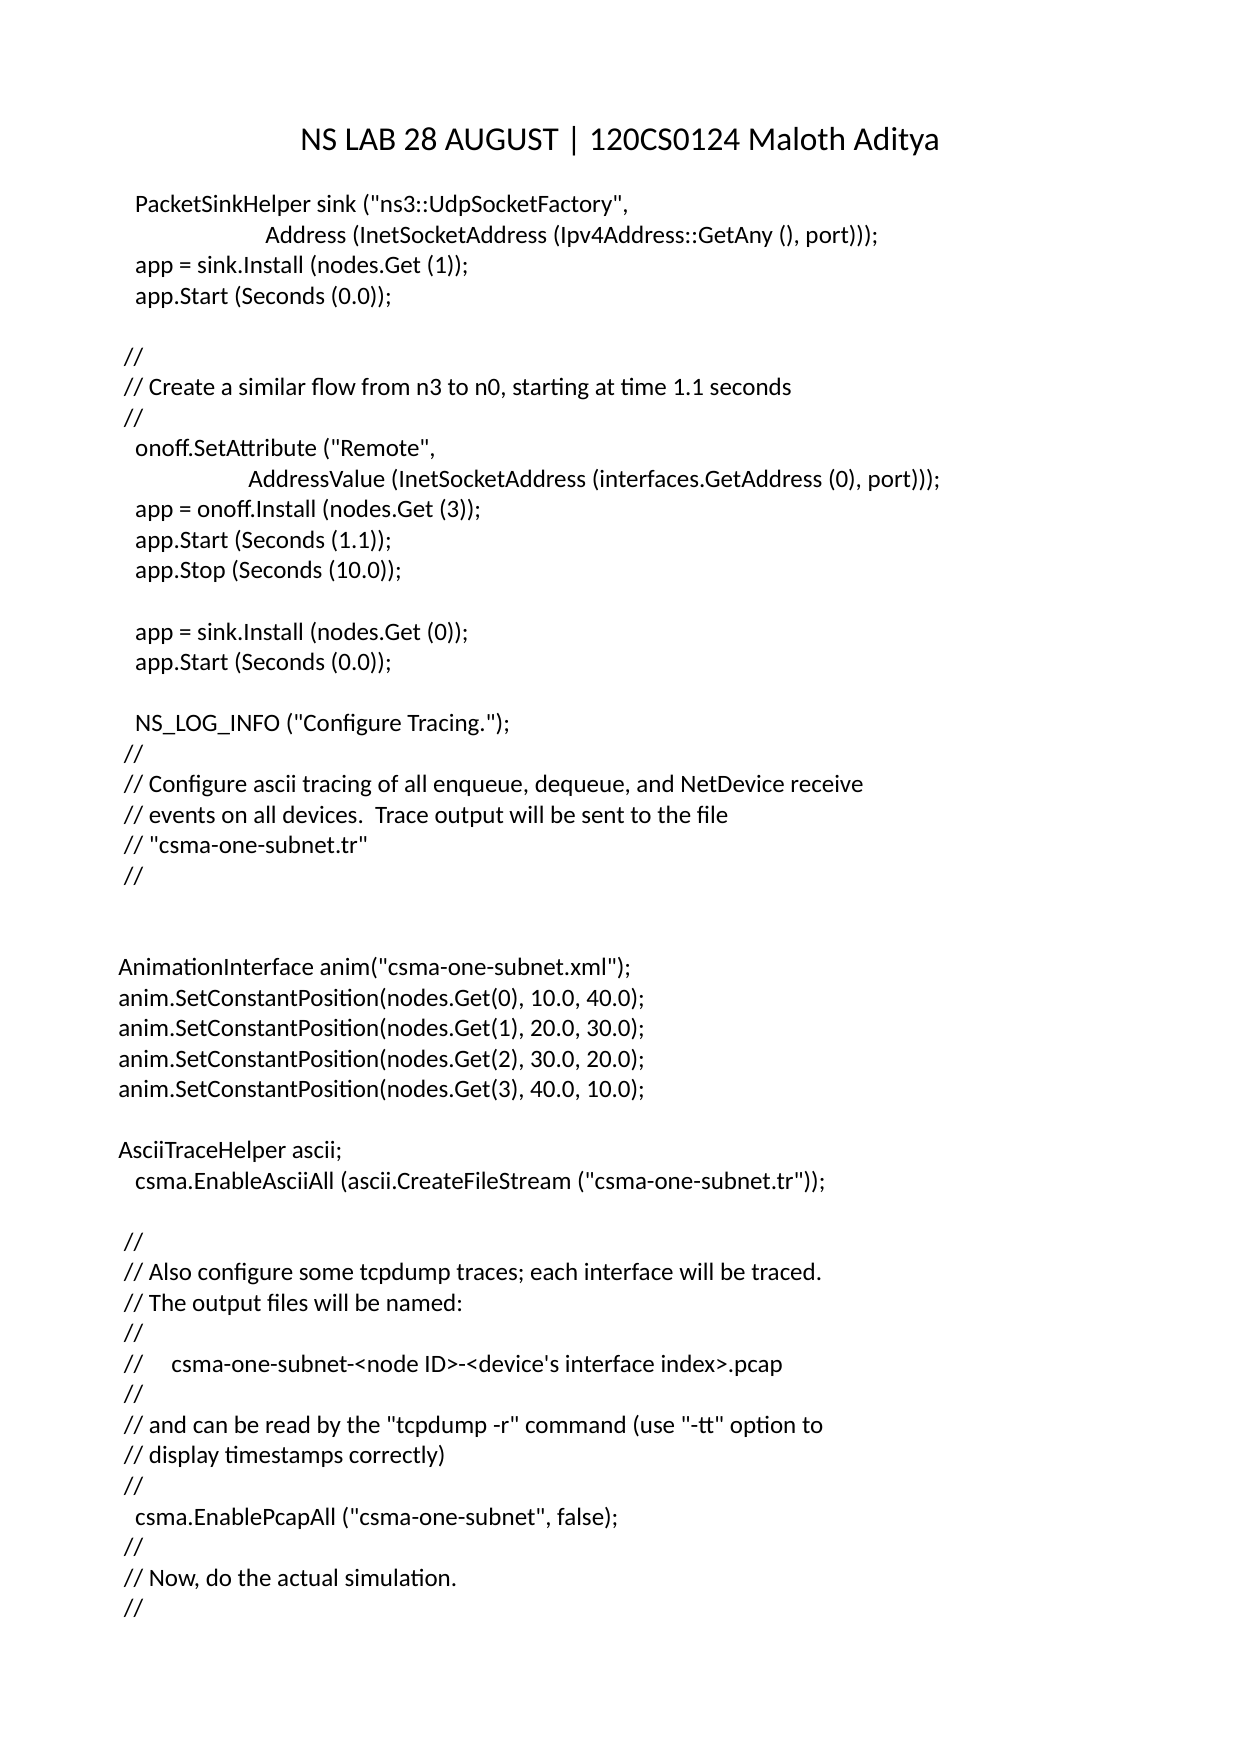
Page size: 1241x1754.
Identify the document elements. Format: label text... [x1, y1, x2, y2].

text // The output files will be named: [118, 1287, 1122, 1318]
text // and can be read by the "tcpdump -r" command (use "-tt" option to [118, 1409, 1122, 1440]
text // events on all devices. Trace output will be sent to the file [118, 799, 1122, 829]
text app.Start (Seconds (0.0)); [118, 280, 1122, 310]
text // Also configure some tcpdump traces; each interface will be traced. [118, 1257, 1122, 1287]
text // [118, 1531, 1122, 1562]
text app = sink.Install (nodes.Get (0)); [118, 616, 1122, 646]
text // [118, 1592, 1122, 1623]
text csma.EnableAsciiAll (ascii.CreateFileStream ("csma-one-subnet.tr")); [118, 1165, 1122, 1196]
text // Now, do the actual simulation. [118, 1562, 1122, 1592]
text AddressValue (InetSocketAddress (interfaces.GetAddress (0), port))); [118, 463, 1122, 493]
text anim.SetConstantPosition(nodes.Get(2), 30.0, 20.0); [118, 1043, 1122, 1073]
text // [118, 1226, 1122, 1257]
text anim.SetConstantPosition(nodes.Get(1), 20.0, 30.0); [118, 1012, 1122, 1043]
text app.Stop (Seconds (10.0)); [118, 554, 1122, 585]
text csma.EnablePcapAll ("csma-one-subnet", false); [118, 1501, 1122, 1531]
text // Create a similar flow from n3 to n0, starting at time 1.1 seconds [118, 371, 1122, 402]
text // [118, 1379, 1122, 1409]
text PacketSinkHelper sink ("ns3::UdpSocketFactory", [118, 188, 1122, 219]
text anim.SetConstantPosition(nodes.Get(0), 10.0, 40.0); [118, 982, 1122, 1012]
text // csma-one-subnet-<node ID>-<device's interface index>.pcap [118, 1348, 1122, 1379]
text // [118, 341, 1122, 371]
text app.Start (Seconds (1.1)); [118, 524, 1122, 554]
text AsciiTraceHelper ascii; [118, 1134, 1122, 1165]
text // [118, 738, 1122, 768]
text anim.SetConstantPosition(nodes.Get(3), 40.0, 10.0); [118, 1073, 1122, 1104]
text AnimationInterface anim("csma-one-subnet.xml"); [118, 951, 1122, 982]
text // Configure ascii tracing of all enqueue, dequeue, and NetDevice receive [118, 768, 1122, 799]
text // [118, 402, 1122, 432]
text Address (InetSocketAddress (Ipv4Address::GetAny (), port))); [118, 219, 1122, 249]
text app = sink.Install (nodes.Get (1)); [118, 249, 1122, 280]
text // [118, 860, 1122, 890]
text // [118, 1470, 1122, 1501]
text // [118, 1318, 1122, 1348]
text onoff.SetAttribute ("Remote", [118, 432, 1122, 463]
text // "csma-one-subnet.tr" [118, 829, 1122, 860]
text app.Start (Seconds (0.0)); [118, 646, 1122, 677]
text NS_LOG_INFO ("Configure Tracing."); [118, 707, 1122, 738]
text // display timestamps correctly) [118, 1440, 1122, 1470]
text app = onoff.Install (nodes.Get (3)); [118, 493, 1122, 524]
